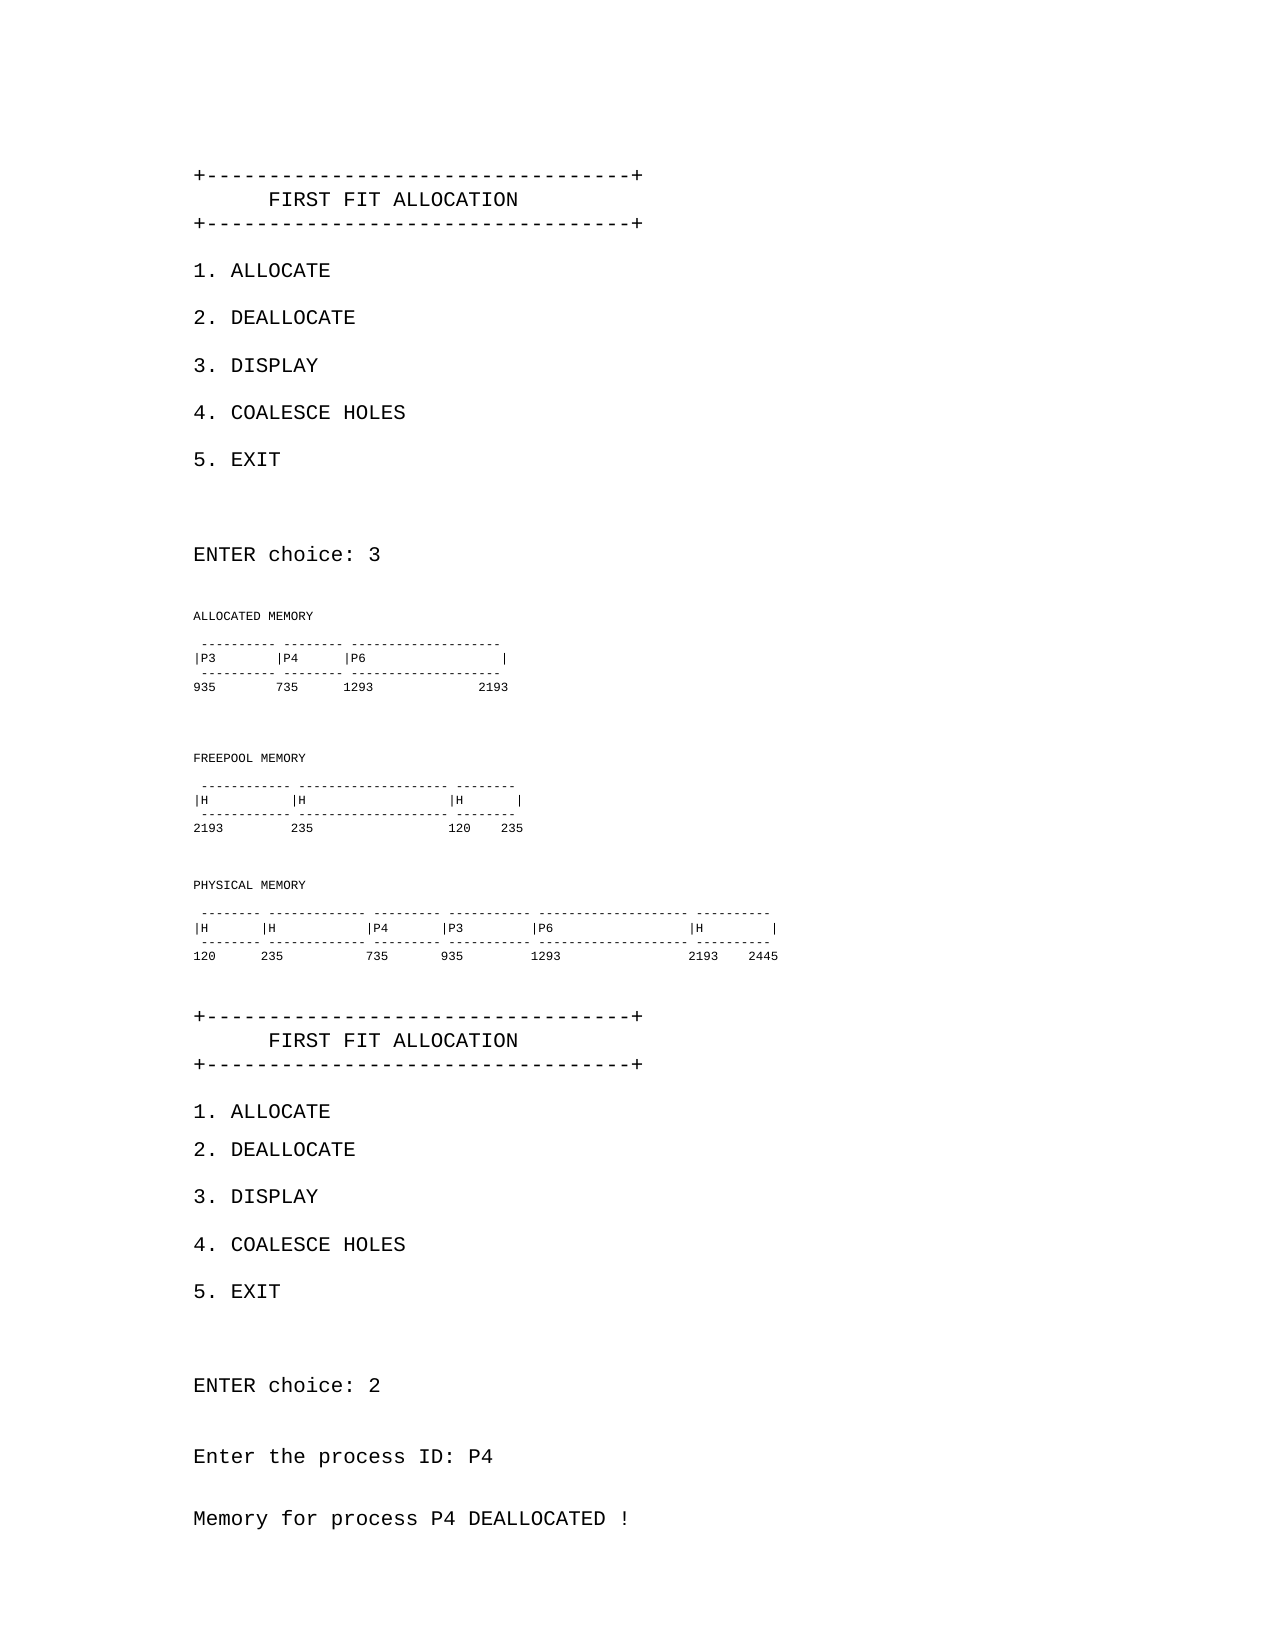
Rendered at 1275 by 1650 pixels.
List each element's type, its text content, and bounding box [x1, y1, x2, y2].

text 1. ALLOCATE [118, 260, 1157, 284]
text 1. ALLOCATE [118, 1101, 1157, 1125]
text 5. EXIT [118, 449, 1157, 473]
text ------------ -------------------- -------- [118, 808, 1157, 822]
text ------------ -------------------- -------- [118, 780, 1157, 794]
text 4. COALESCE HOLES [118, 1233, 1157, 1257]
text |H |H |H | [118, 794, 1157, 808]
text +----------------------------------+ [118, 213, 1157, 236]
text +----------------------------------+ [118, 165, 1157, 189]
text 4. COALESCE HOLES [118, 402, 1157, 426]
text ALLOCATED MEMORY [118, 610, 1157, 624]
text |H |H |P4 |P3 |P6 |H | [118, 922, 1157, 936]
text FIRST FIT ALLOCATION [118, 1030, 1157, 1054]
text Enter the process ID: P4 [118, 1446, 1157, 1470]
text 3. DISPLAY [118, 354, 1157, 378]
text ENTER choice: 3 [118, 544, 1157, 567]
text Memory for process P4 DEALLOCATED ! [118, 1508, 1157, 1531]
text 5. EXIT [118, 1281, 1157, 1304]
text ---------- -------- -------------------- [118, 667, 1157, 681]
text -------- ------------- --------- ----------- -------------------- ---------- [118, 936, 1157, 950]
text 2. DEALLOCATE [118, 307, 1157, 331]
text FIRST FIT ALLOCATION [118, 189, 1157, 213]
text ENTER choice: 2 [118, 1375, 1157, 1399]
text 3. DISPLAY [118, 1186, 1157, 1210]
text FREEPOOL MEMORY [118, 752, 1157, 766]
text PHYSICAL MEMORY [118, 879, 1157, 893]
text |P3 |P4 |P6 | [118, 652, 1157, 667]
text 935 735 1293 2193 [118, 681, 1157, 695]
text +----------------------------------+ [118, 1007, 1157, 1030]
text -------- ------------- --------- ----------- -------------------- ---------- [118, 907, 1157, 922]
text 2193 235 120 235 [118, 822, 1157, 837]
text ---------- -------- -------------------- [118, 638, 1157, 652]
text +----------------------------------+ [118, 1054, 1157, 1077]
text 2. DEALLOCATE [118, 1139, 1157, 1163]
text 120 235 735 935 1293 2193 2445 [118, 950, 1157, 964]
